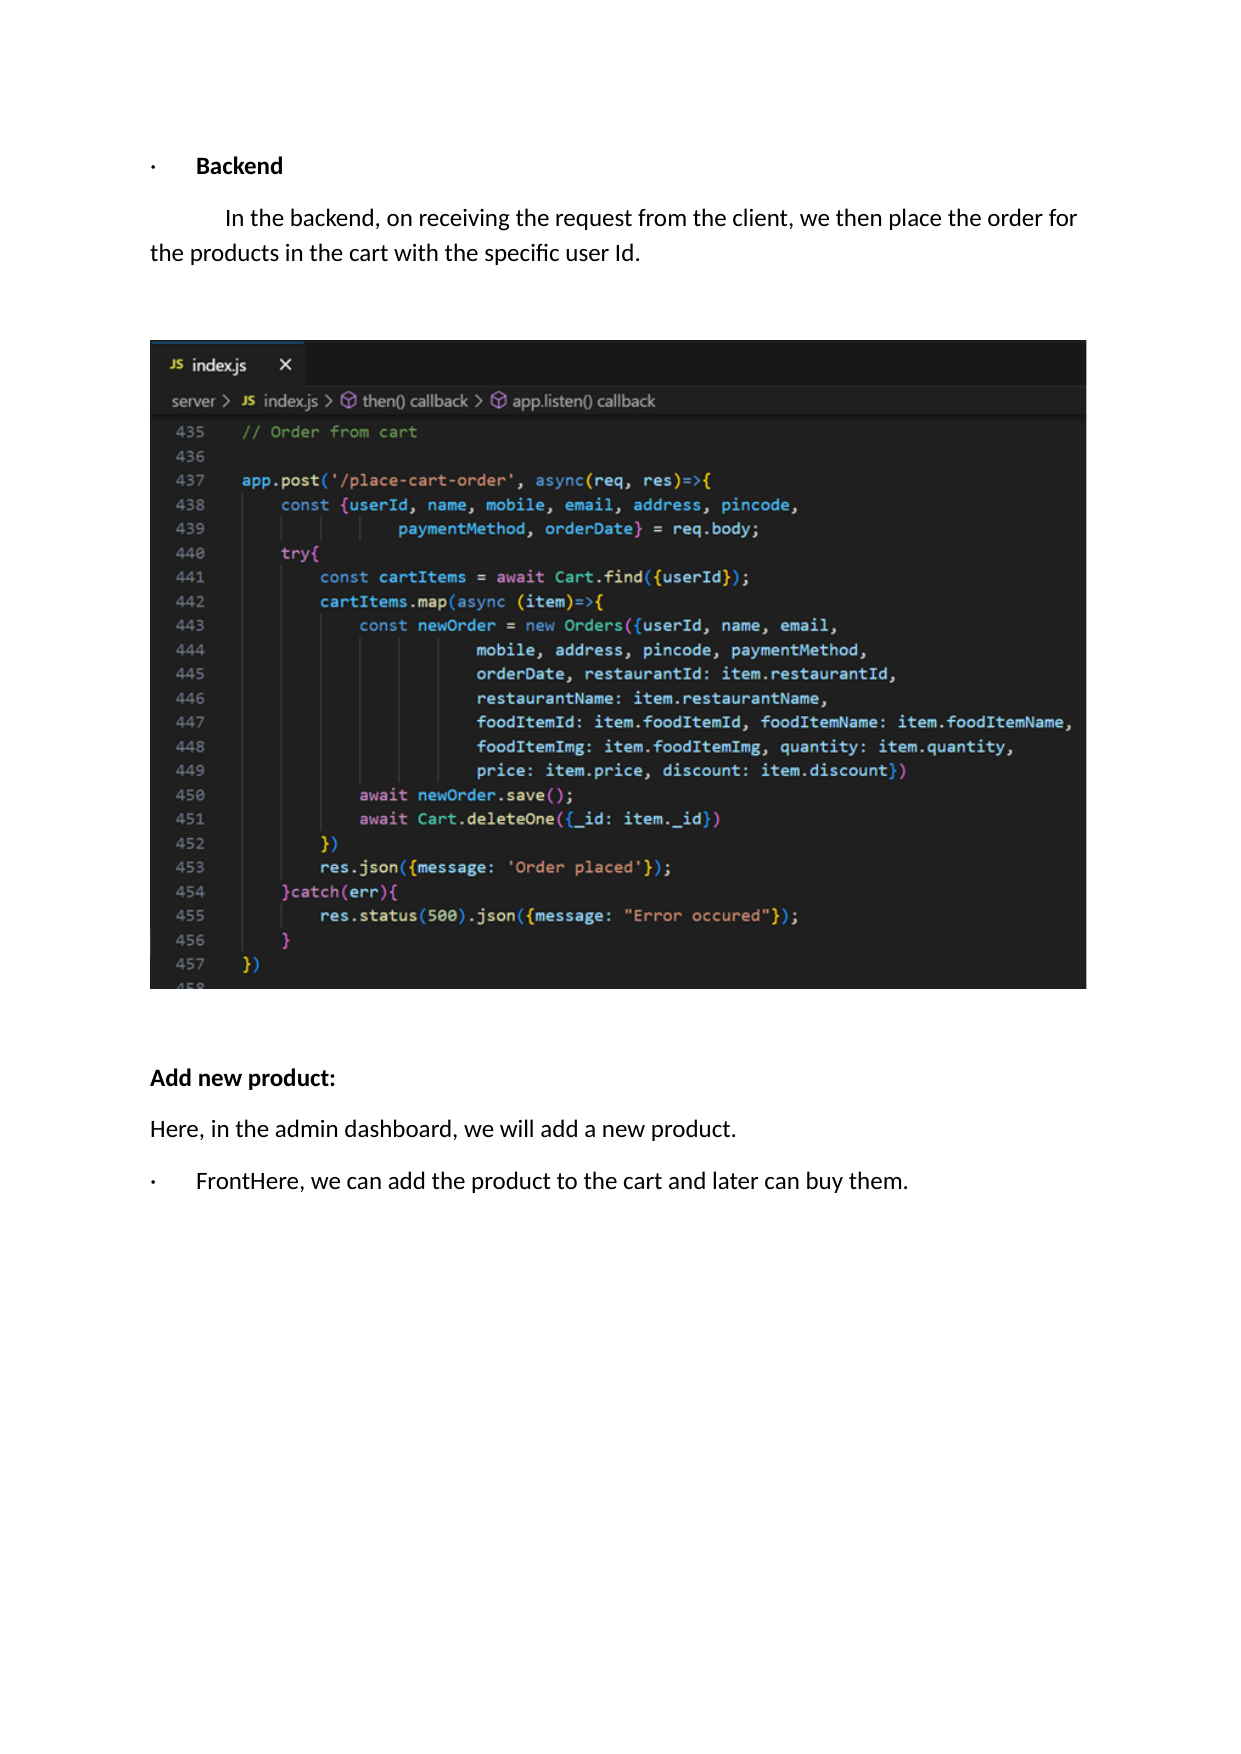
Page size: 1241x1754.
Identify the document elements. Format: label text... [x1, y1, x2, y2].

text Here, in the admin dashboard, we will add a new product. [150, 1113, 1090, 1144]
text Add new product: [150, 1062, 1090, 1092]
text · FrontHere, we can add the product to the cart and later can buy them. [150, 1165, 1090, 1196]
text · Backend [150, 150, 1090, 181]
text In the backend, on receiving the request from the client, we then place the order for the products in the cart with the specific user Id. [150, 202, 1090, 267]
